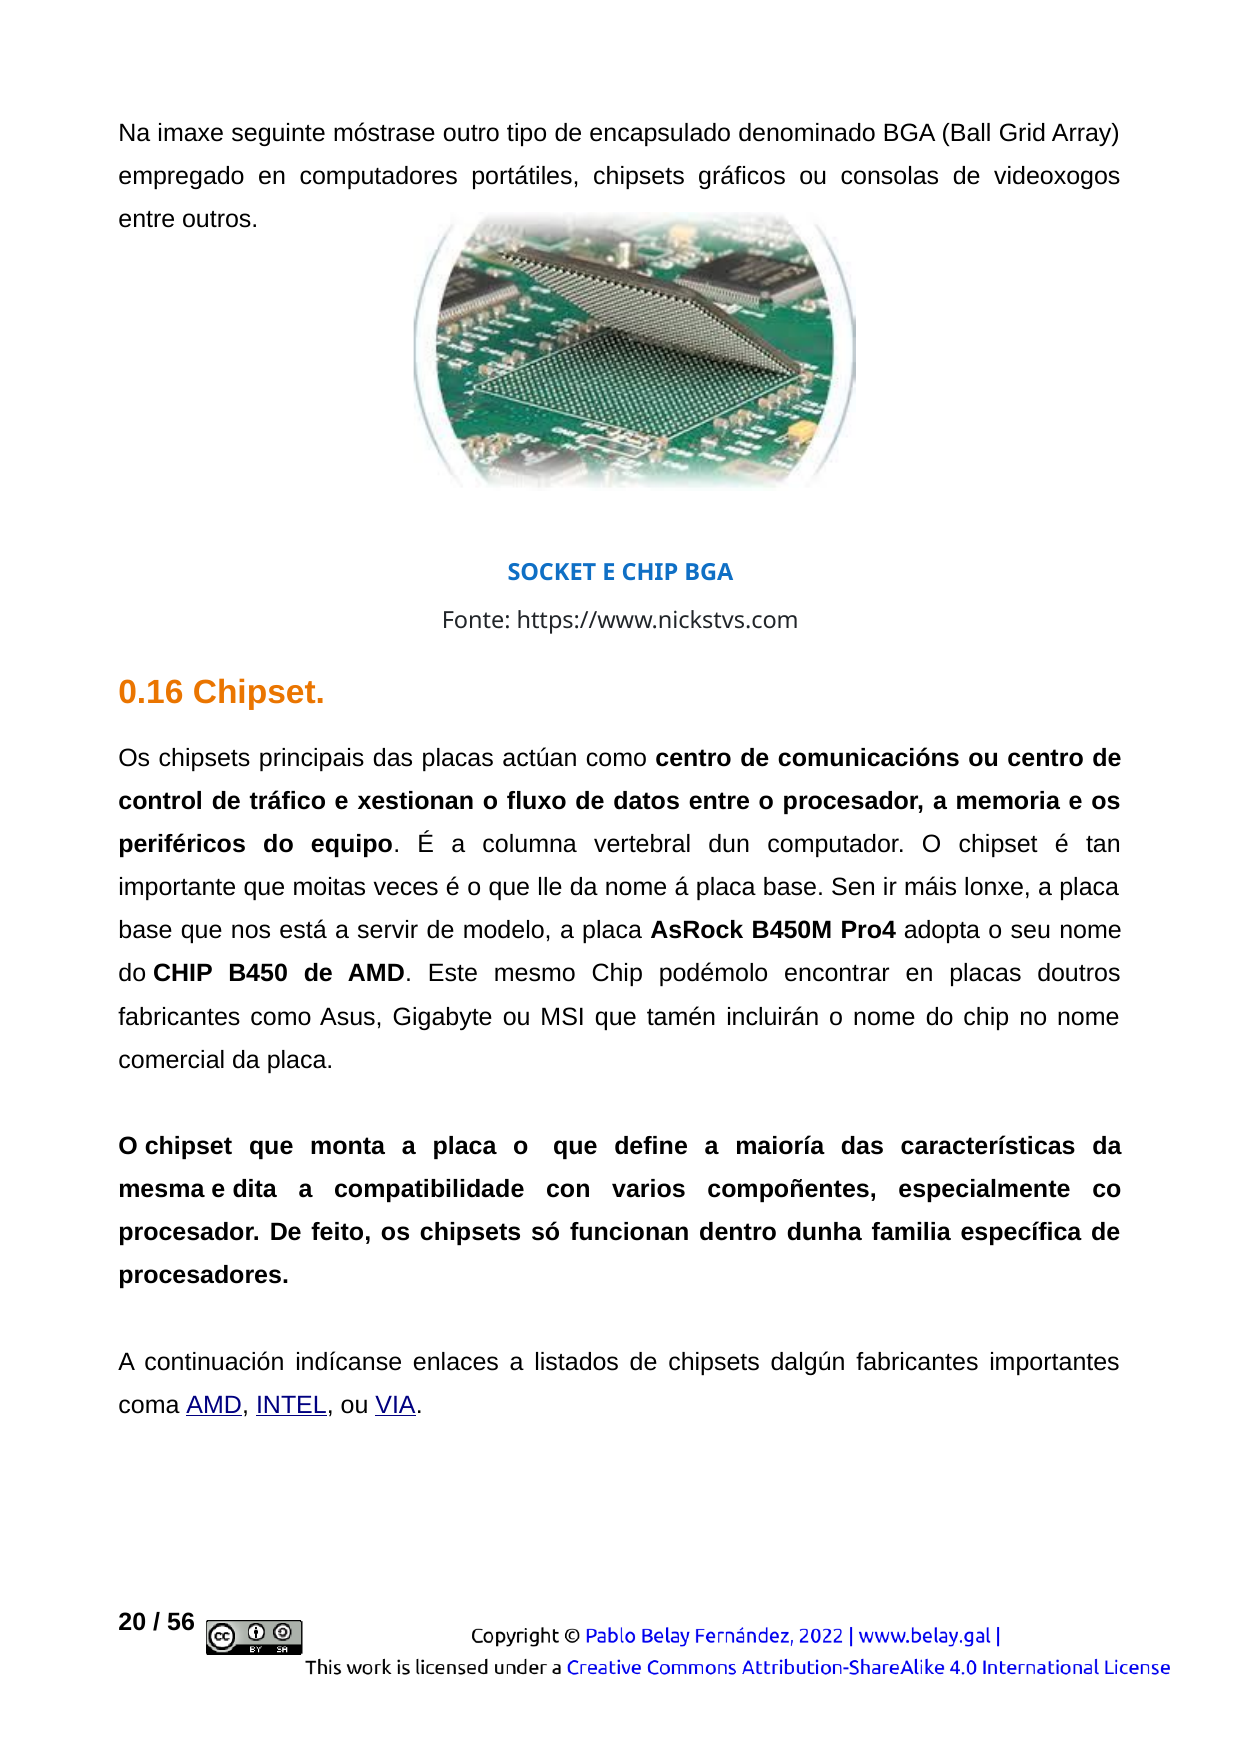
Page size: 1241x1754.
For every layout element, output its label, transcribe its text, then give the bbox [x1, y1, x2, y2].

text Na imaxe seguinte móstrase outro tipo de encapsulado denominado BGA (Ball Grid Array) empregado en computadores portátiles, chipsets gráficos ou consolas de videoxogos entre outros. [118, 118, 1122, 233]
text A continuación indícanse enlaces a listados de chipsets dalgún fabricantes importantes coma AMD, INTEL, ou VIA. [118, 1346, 1122, 1418]
text SOCKET E CHIP BGA [118, 556, 1122, 588]
text Os chipsets principais das placas actúan como centro de comunicacións ou centro de control de tráfico e xestionan o fluxo de datos entre o procesador, a memoria e os periféricos do equipo. É a columna vertebral dun computador. O chipset é tan importante que moitas veces é o que lle da nome á placa base. Sen ir máis lonxe, a placa base que nos está a servir de modelo, a placa AsRock B450M Pro4 adopta o seu nome do CHIP B450 de AMD. Este mesmo Chip podémolo encontrar en placas doutros fabricantes como Asus, Gigabyte ou MSI que tamén incluirán o nome do chip no nome comercial da placa. [118, 743, 1122, 1073]
text Fonte: https://www.nickstvs.com [118, 603, 1122, 636]
picture [200, 1604, 1205, 1690]
subtitle 0.16 Chipset. [118, 672, 1122, 711]
text O chipset que monta a placa o que define a maioría das características da mesma e dita a compatibilidade con varios compoñentes, especialmente co procesador. De feito, os chipsets só funcionan dentro dunha familia específica de procesadores. [118, 1131, 1122, 1289]
picture [413, 212, 856, 491]
